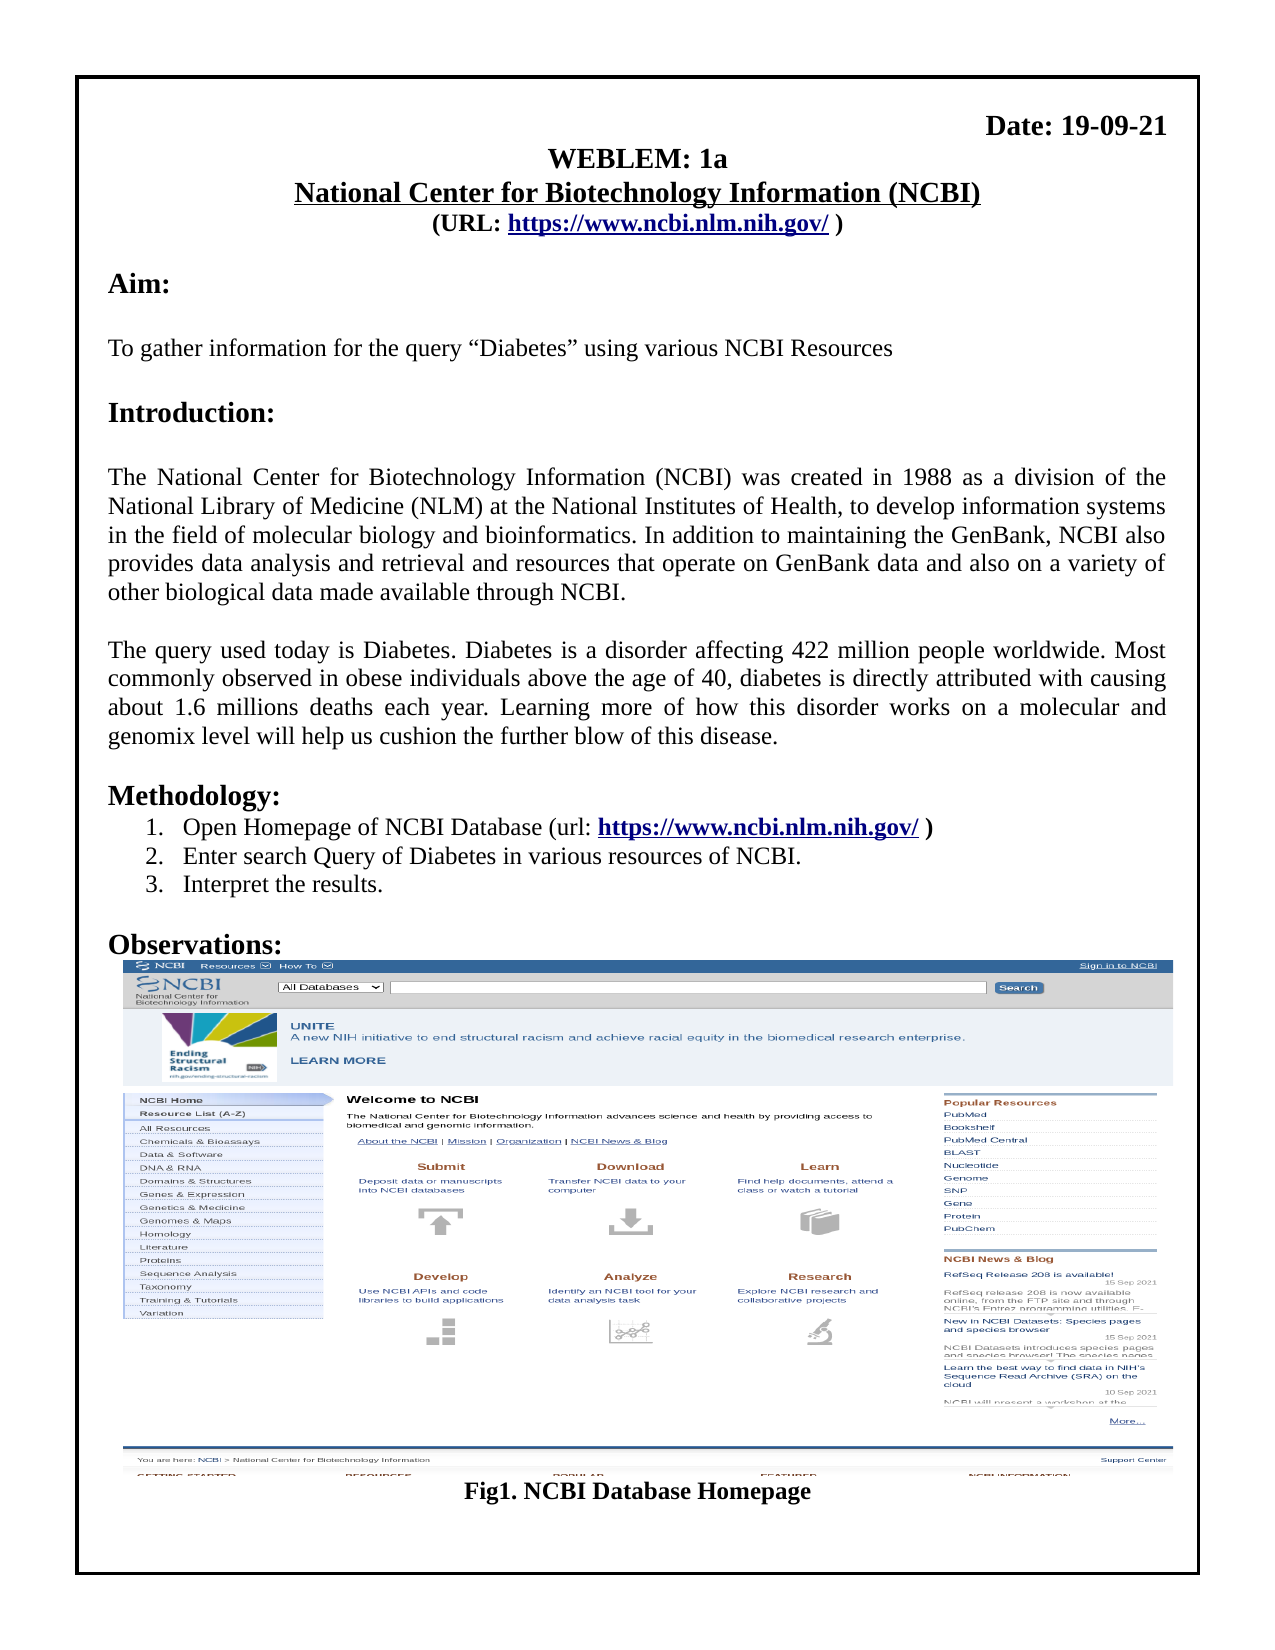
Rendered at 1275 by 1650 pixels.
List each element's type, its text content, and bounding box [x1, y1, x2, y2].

text Introduction: [108, 395, 1167, 429]
text National Center for Biotechnology Information (NCBI) [108, 175, 1167, 208]
text Date: 19-09-21 [108, 108, 1167, 141]
text Methodology: [108, 778, 1167, 812]
picture [123, 960, 1174, 1476]
list Interpret the results. [145, 869, 1167, 898]
text Fig1. NCBI Database Homepage [108, 961, 1167, 1505]
text To gather information for the query “Diabetes” using various NCBI Resources [108, 333, 1167, 362]
text (URL: https://www.ncbi.nlm.nih.gov/ ) [108, 208, 1167, 237]
text WEBLEM: 1a [108, 141, 1167, 175]
text Aim: [108, 266, 1167, 299]
text The National Center for Biotechnology Information (NCBI) was created in 1988 as a division of the National Library of Medicine (NLM) at the National Institutes of Health, to develop information systems in the field of molecular biology and bioinformatics. In addition to maintaining the GenBank, NCBI also provides data analysis and retrieval and resources that operate on GenBank data and also on a variety of other biological data made available through NCBI. [108, 462, 1167, 606]
text Observations: [108, 927, 1167, 961]
list Enter search Query of Diabetes in various resources of NCBI. [145, 841, 1167, 869]
list Open Homepage of NCBI Database (url: https://www.ncbi.nlm.nih.gov/ ) [145, 812, 1167, 841]
text The query used today is Diabetes. Diabetes is a disorder affecting 422 million people worldwide. Most commonly observed in obese individuals above the age of 40, diabetes is directly attributed with causing about 1.6 millions deaths each year. Learning more of how this disorder works on a molecular and genomix level will help us cushion the further blow of this disease. [108, 635, 1167, 750]
